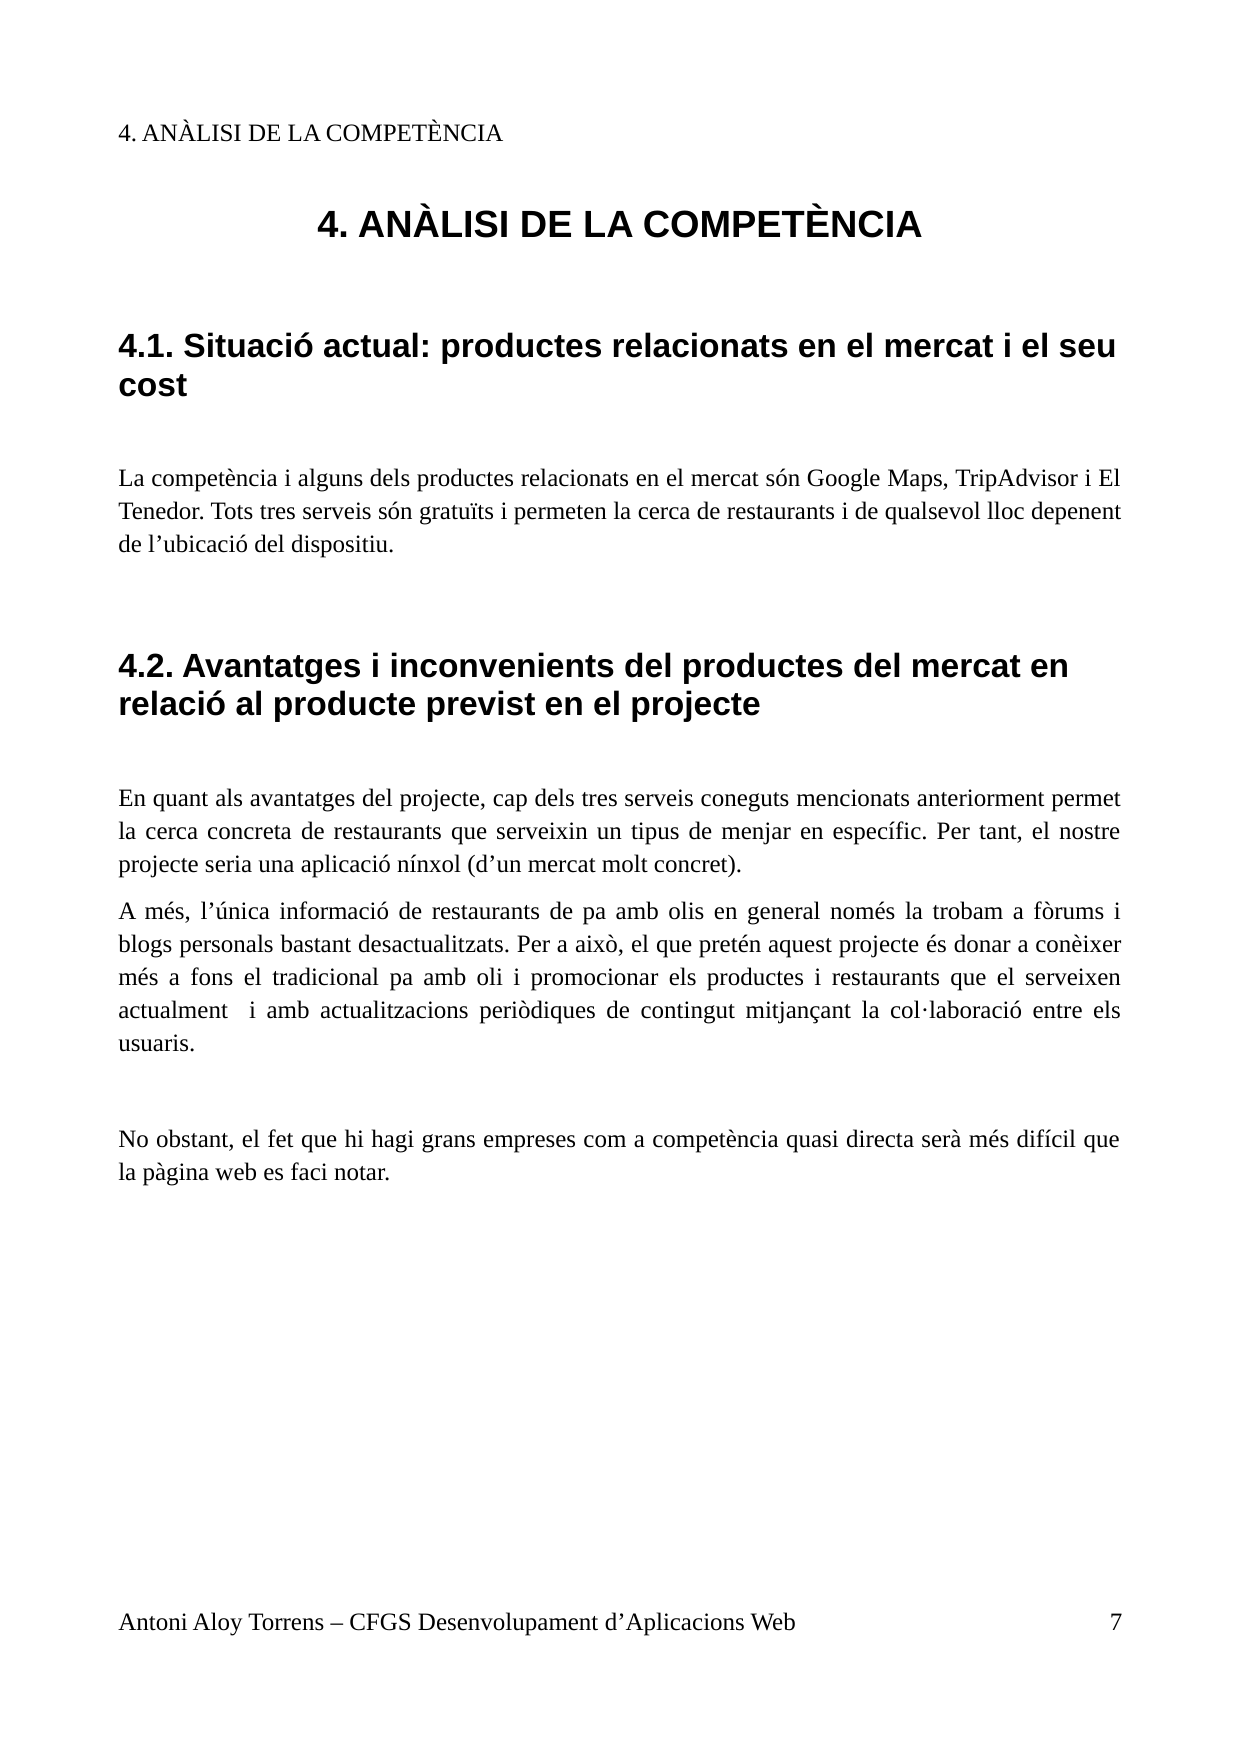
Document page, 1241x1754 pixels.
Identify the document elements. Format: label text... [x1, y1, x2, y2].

text No obstant, el fet que hi hagi grans empreses com a competència quasi directa serà més difícil que la pàgina web es faci notar. [118, 1124, 1122, 1186]
text En quant als avantatges del projecte, cap dels tres serveis coneguts mencionats anteriorment permet la cerca concreta de restaurants que serveixin un tipus de menjar en específic. Per tant, el nostre projecte seria una aplicació nínxol (d’un mercat molt concret). [118, 783, 1122, 878]
subtitle 4.2. Avantatges i inconvenients del productes del mercat en relació al producte previst en el projecte [118, 645, 1122, 723]
text La competència i alguns dels productes relacionats en el mercat són Google Maps, TripAdvisor i El Tenedor. Tots tres serveis són gratuïts i permeten la cerca de restaurants i de qualsevol lloc depenent de l’ubicació del dispositiu. [118, 463, 1122, 558]
text A més, l’única informació de restaurants de pa amb olis en general només la trobam a fòrums i blogs personals bastant desactualitzats. Per a això, el que pretén aquest projecte és donar a conèixer més a fons el tradicional pa amb oli i promocionar els productes i restaurants que el serveixen actualment i amb actualitzacions periòdiques de contingut mitjançant la col·laboració entre els usuaris. [118, 896, 1122, 1057]
subtitle 4.1. Situació actual: productes relacionats en el mercat i el seu cost [118, 326, 1122, 403]
subtitle 4. ANÀLISI DE LA COMPETÈNCIA [118, 201, 1122, 245]
